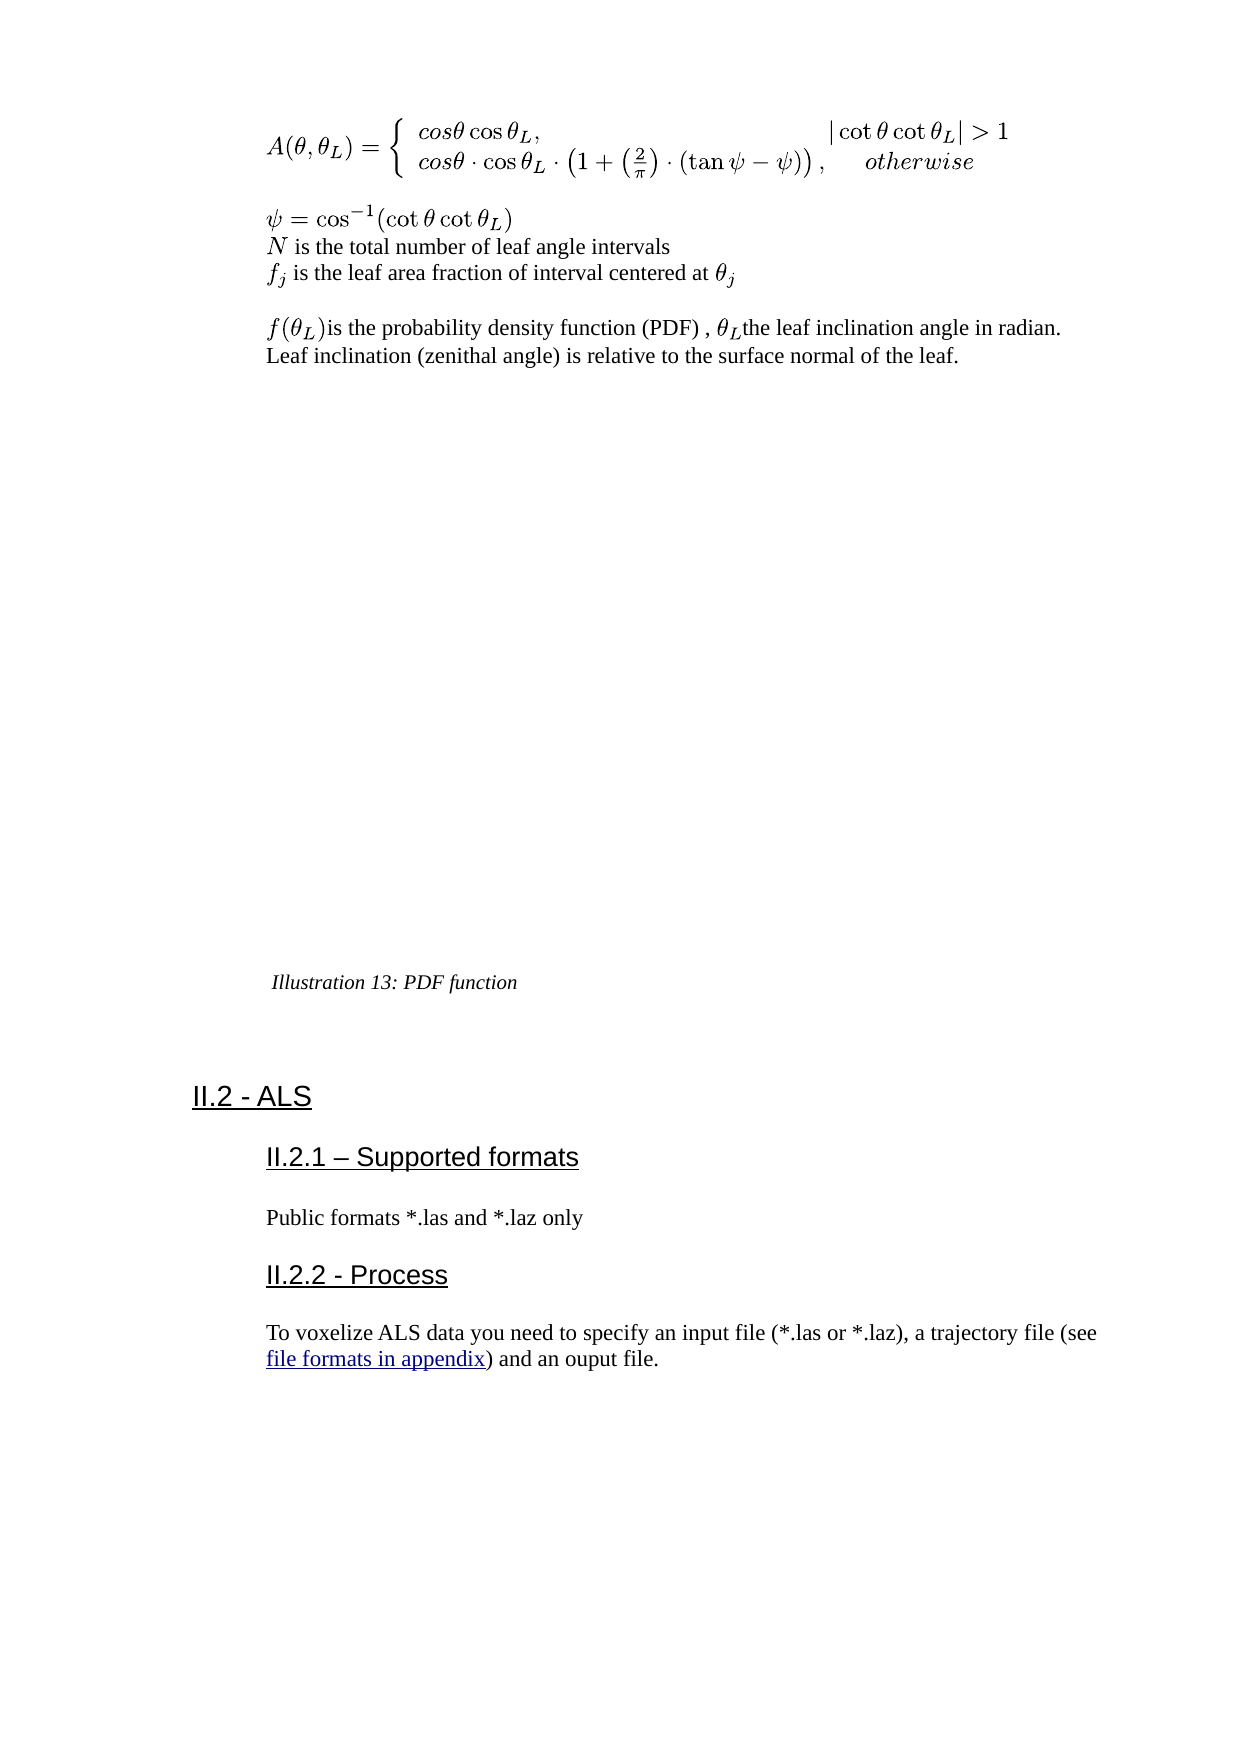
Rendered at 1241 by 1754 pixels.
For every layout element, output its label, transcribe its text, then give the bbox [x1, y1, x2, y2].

text is the leaf area fraction of interval centered at [266, 259, 1122, 288]
text To voxelize ALS data you need to specify an input file (*.las or *.laz), a trajectory file (see file formats in appendix) and an ouput file. [266, 1319, 1122, 1372]
text Leaf inclination (zenithal angle) is relative to the surface normal of the leaf. [266, 342, 1122, 368]
text Public formats *.las and *.laz only [266, 1204, 1122, 1230]
subtitle II.2 - ALS [192, 1079, 1122, 1113]
text is the total number of leaf angle intervals [266, 233, 1122, 259]
text is the probability density function (PDF) , the leaf inclination angle in radian. [266, 314, 1122, 342]
subtitle II.2.2 - Process [266, 1259, 1122, 1290]
subtitle II.2.1 – Supported formats [266, 1141, 1122, 1173]
table_header [118, 395, 1123, 1000]
